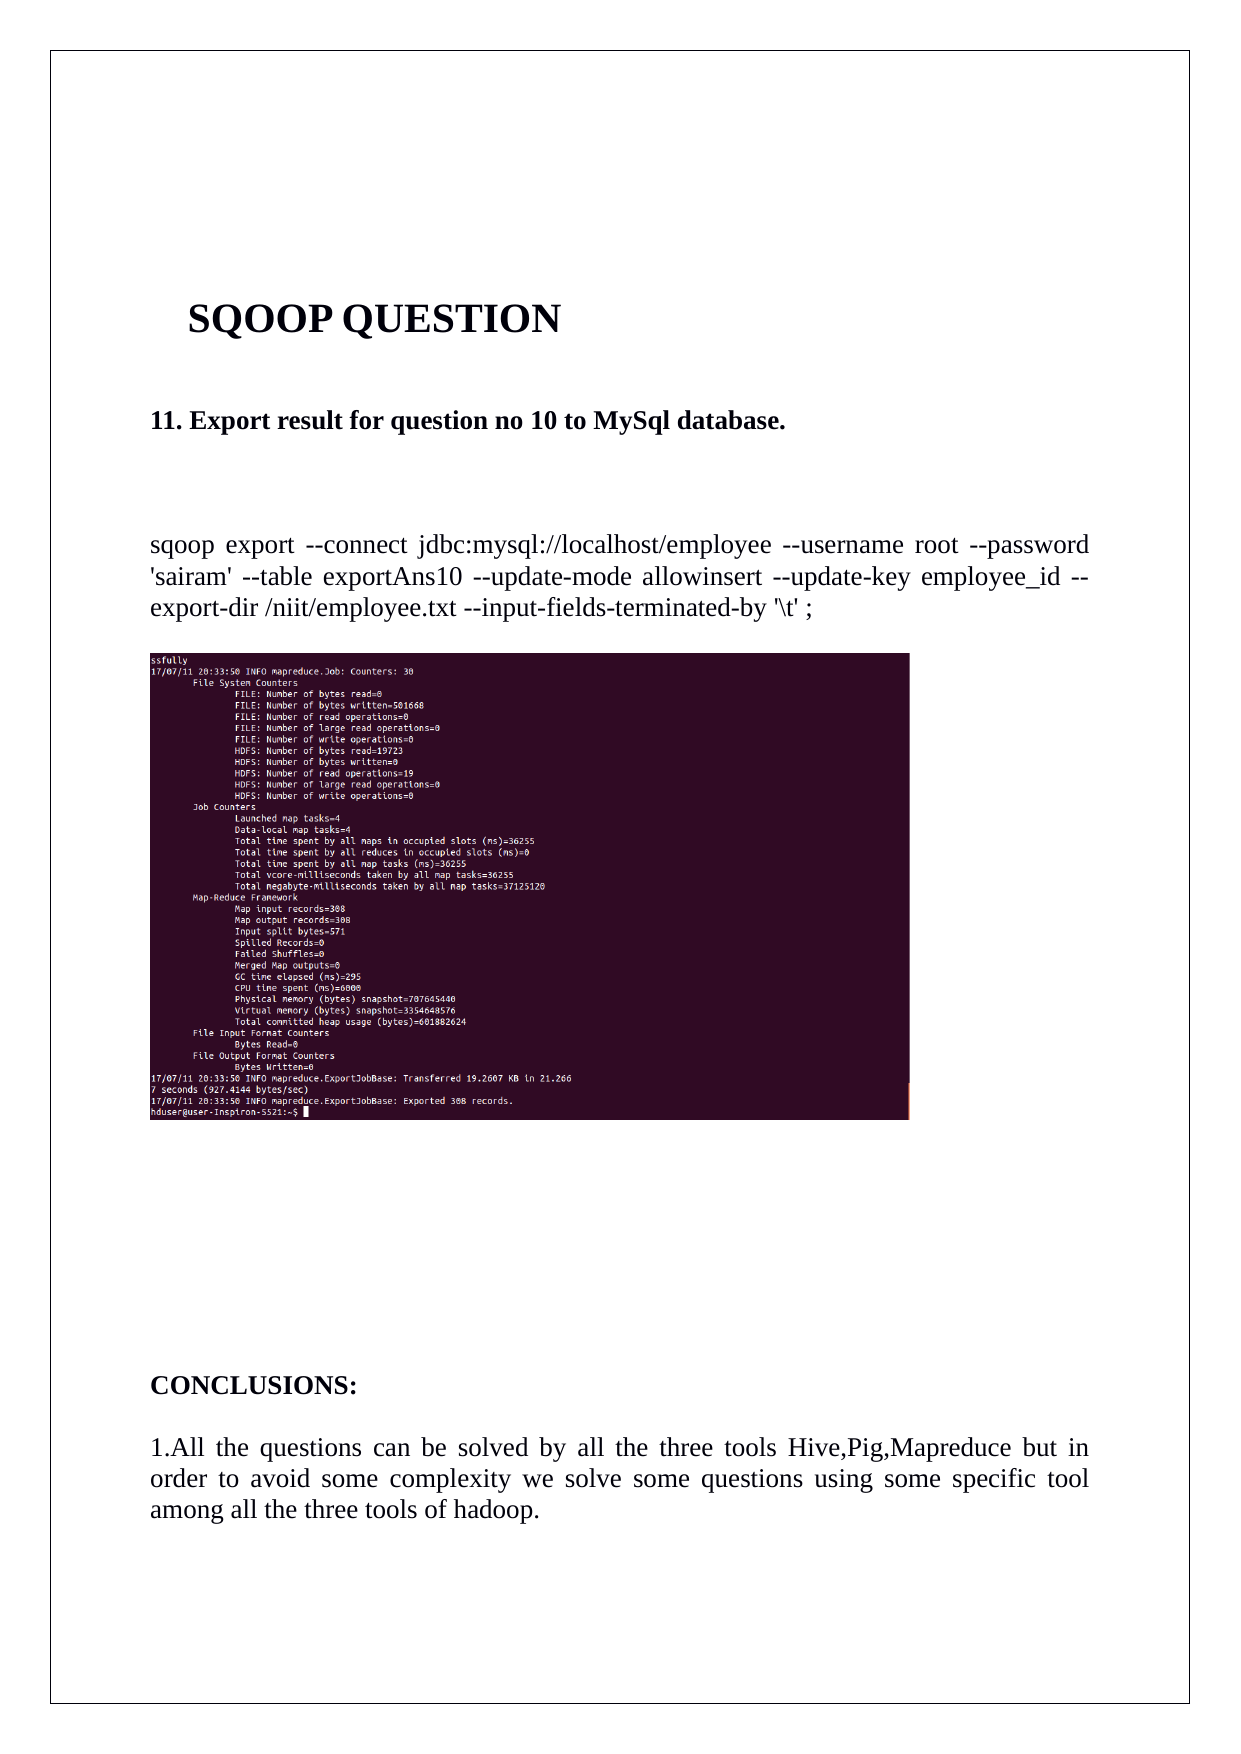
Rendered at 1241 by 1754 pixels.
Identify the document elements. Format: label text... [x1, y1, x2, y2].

text 1.All the questions can be solved by all the three tools Hive,Pig,Mapreduce but in order to avoid some complexity we solve some questions using some specific tool among all the three tools of hadoop. [150, 1431, 1090, 1525]
picture [150, 653, 910, 1120]
text sqoop export --connect jdbc:mysql://localhost/employee --username root --password 'sairam' --table exportAns10 --update-mode allowinsert --update-key employee_id --export-dir /niit/employee.txt --input-fields-terminated-by '\t' ; [150, 528, 1090, 622]
text SQOOP QUESTION [187, 294, 1090, 342]
text CONCLUSIONS: [150, 1369, 1090, 1400]
text 11. Export result for question no 10 to MySql database. [150, 404, 1090, 435]
